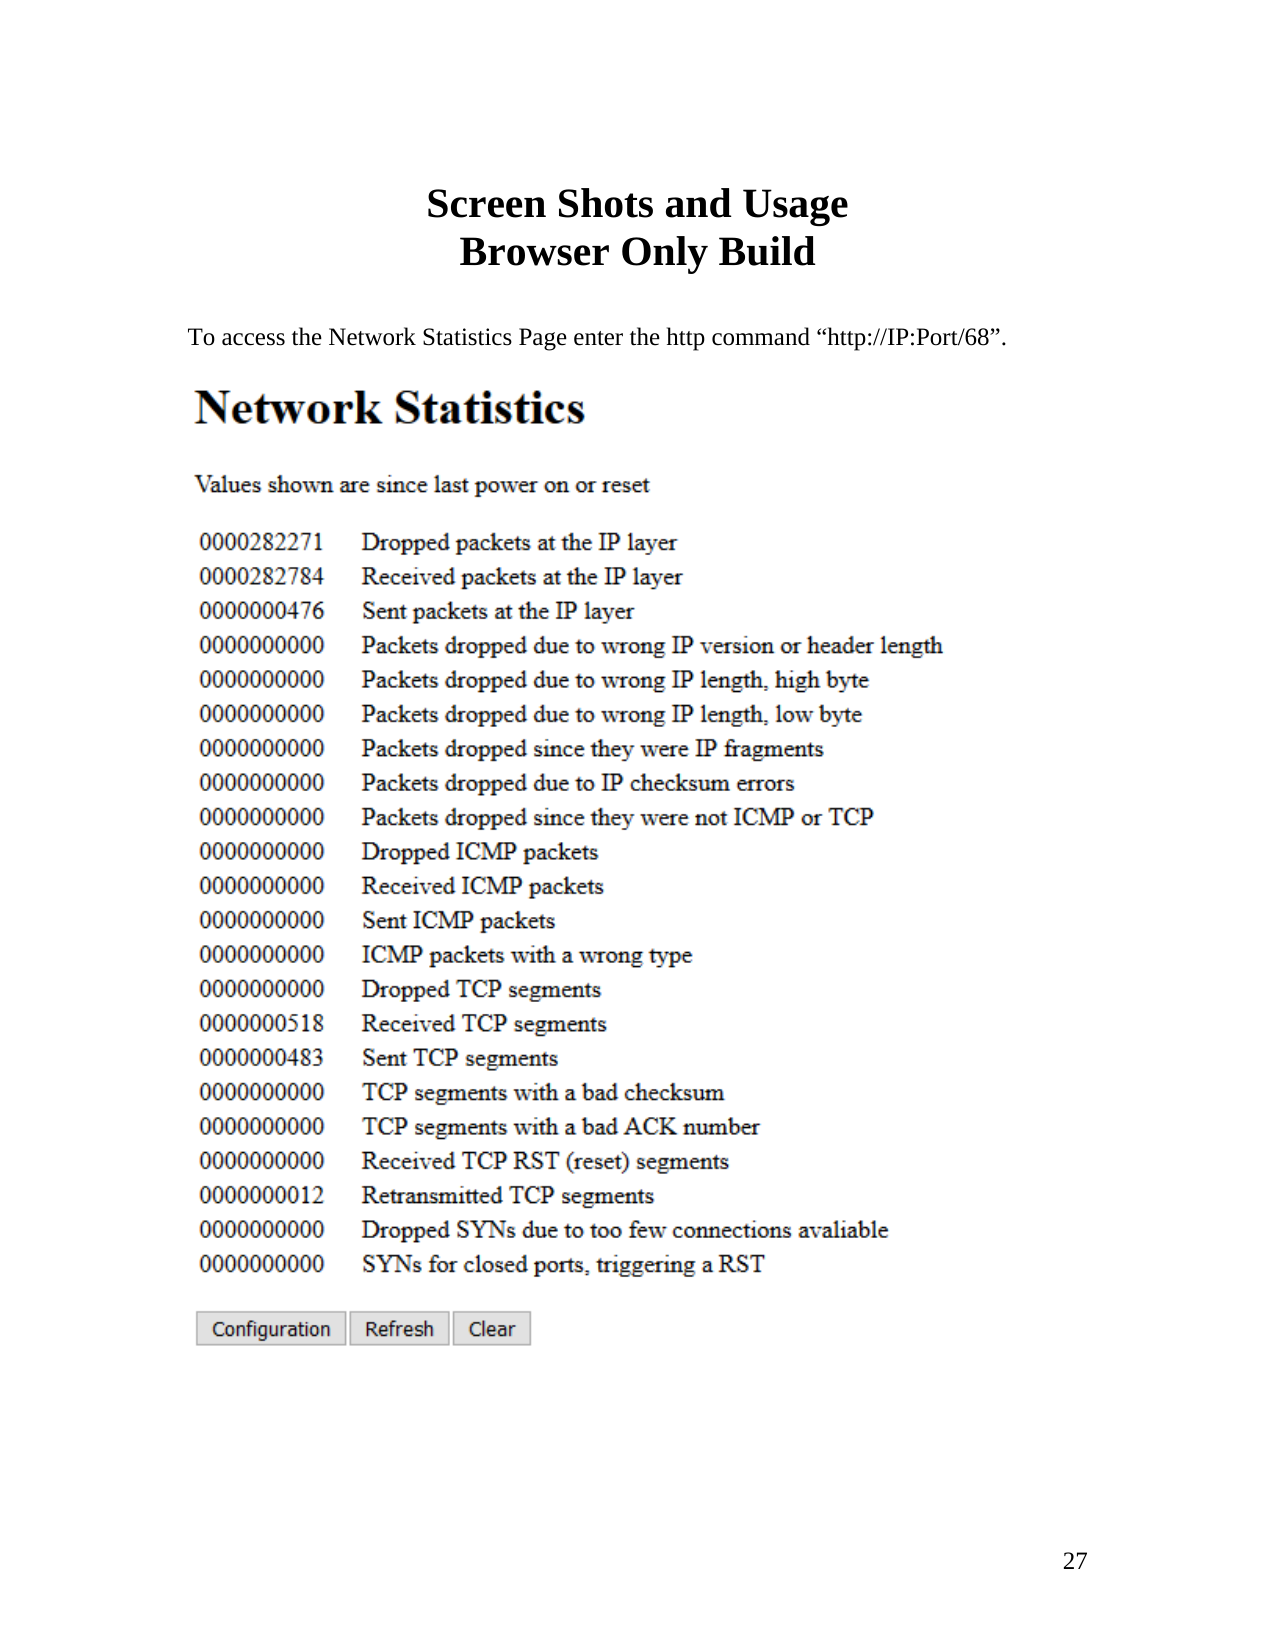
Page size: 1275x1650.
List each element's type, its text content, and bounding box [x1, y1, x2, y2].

picture [187, 380, 978, 1363]
text To access the Network Statistics Page enter the http command “http://IP:Port/68”. [187, 322, 1087, 351]
text Browser Only Build [187, 227, 1087, 274]
text Screen Shots and Usage [187, 179, 1087, 227]
